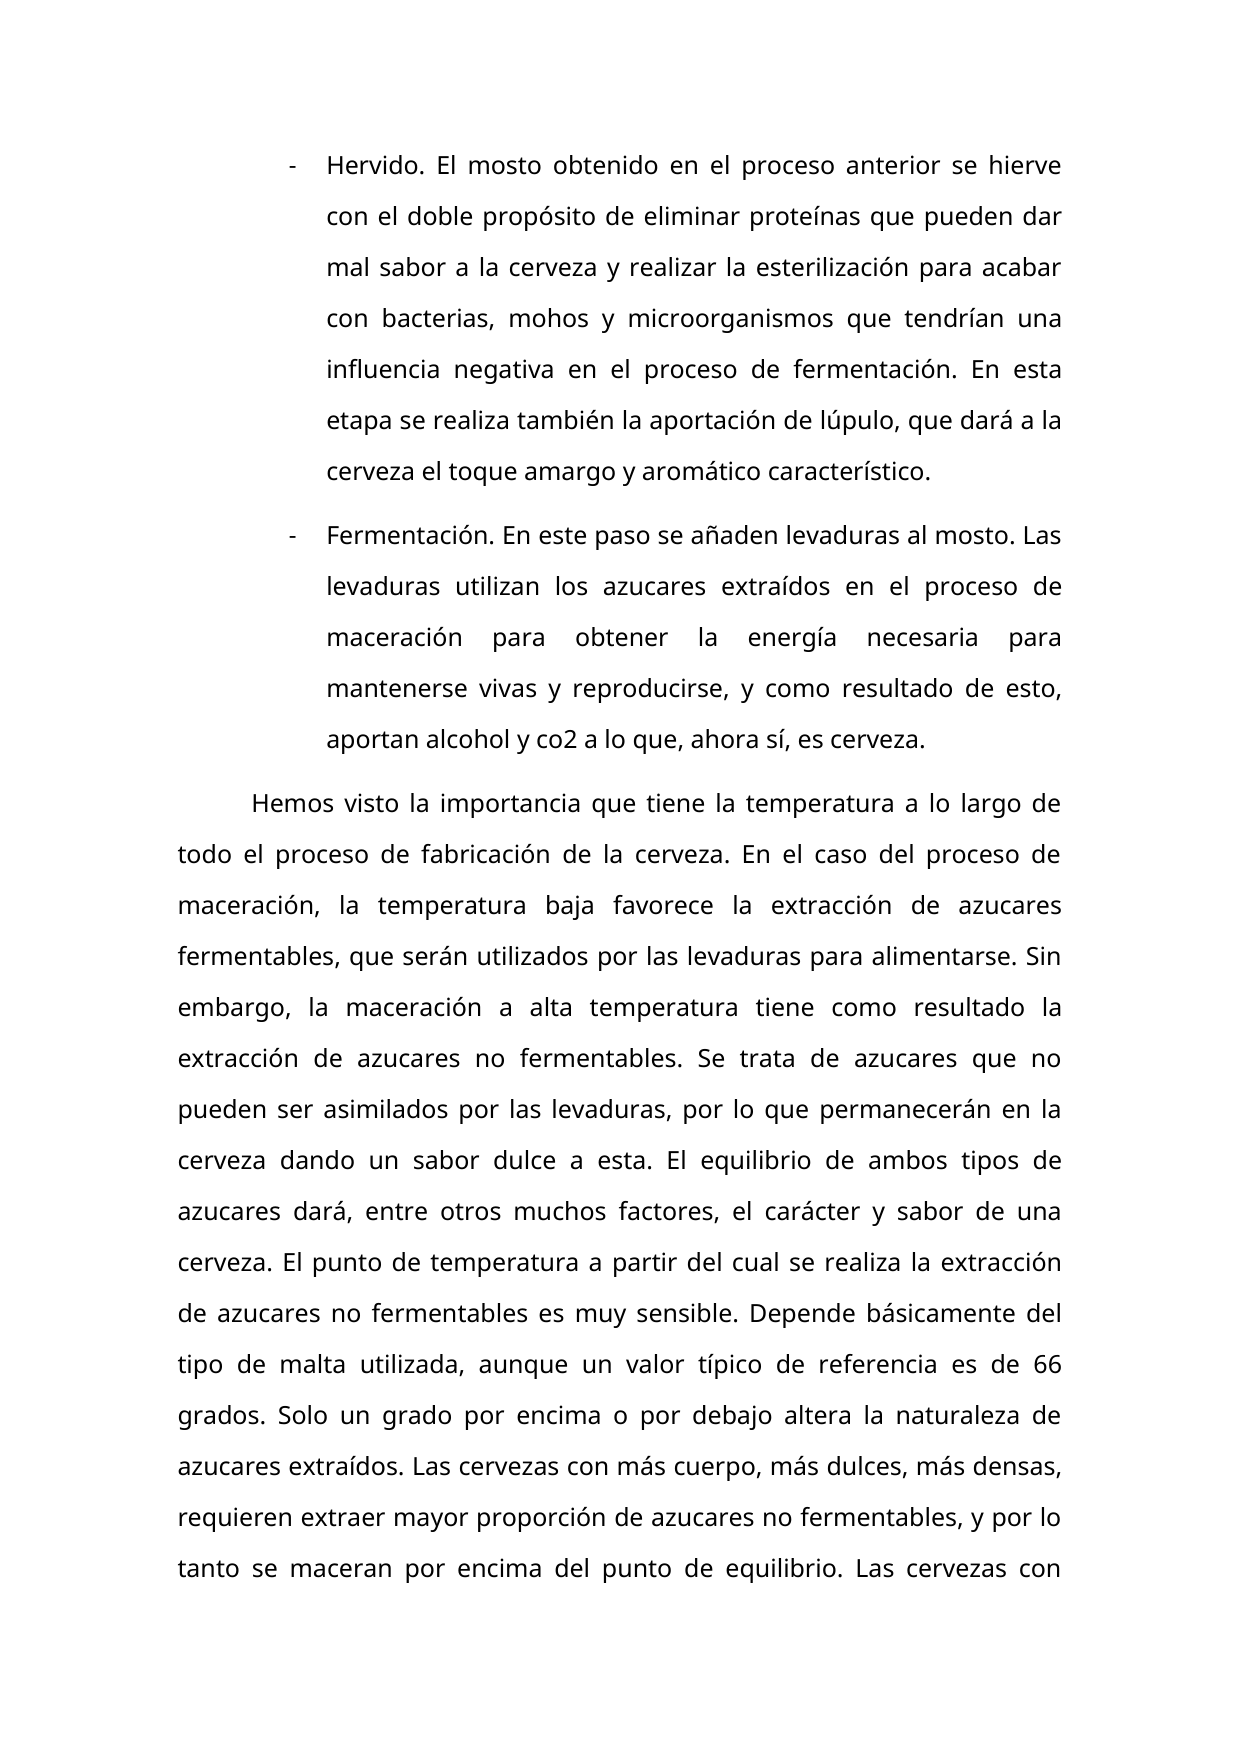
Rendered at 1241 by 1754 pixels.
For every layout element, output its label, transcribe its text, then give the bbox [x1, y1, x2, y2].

text Hemos visto la importancia que tiene la temperatura a lo largo de todo el proceso de fabricación de la cerveza. En el caso del proceso de maceración, la temperatura baja favorece la extracción de azucares fermentables, que serán utilizados por las levaduras para alimentarse. Sin embargo, la maceración a alta temperatura tiene como resultado la extracción de azucares no fermentables. Se trata de azucares que no pueden ser asimilados por las levaduras, por lo que permanecerán en la cerveza dando un sabor dulce a esta. El equilibrio de ambos tipos de azucares dará, entre otros muchos factores, el carácter y sabor de una cerveza. El punto de temperatura a partir del cual se realiza la extracción de azucares no fermentables es muy sensible. Depende básicamente del tipo de malta utilizada, aunque un valor típico de referencia es de 66 grados. Solo un grado por encima o por debajo altera la naturaleza de azucares extraídos. Las cervezas con más cuerpo, más dulces, más densas, requieren extraer mayor proporción de azucares no fermentables, y por lo tanto se maceran por encima del punto de equilibrio. Las cervezas con [177, 785, 1063, 1585]
list Fermentación. En este paso se añaden levaduras al mosto. Las levaduras utilizan los azucares extraídos en el proceso de maceración para obtener la energía necesaria para mantenerse vivas y reproducirse, y como resultado de esto, aportan alcohol y co2 a lo que, ahora sí, es cerveza. [288, 517, 1063, 756]
list Hervido. El mosto obtenido en el proceso anterior se hierve con el doble propósito de eliminar proteínas que pueden dar mal sabor a la cerveza y realizar la esterilización para acabar con bacterias, mohos y microorganismos que tendrían una influencia negativa en el proceso de fermentación. En esta etapa se realiza también la aportación de lúpulo, que dará a la cerveza el toque amargo y aromático característico. [288, 148, 1063, 488]
